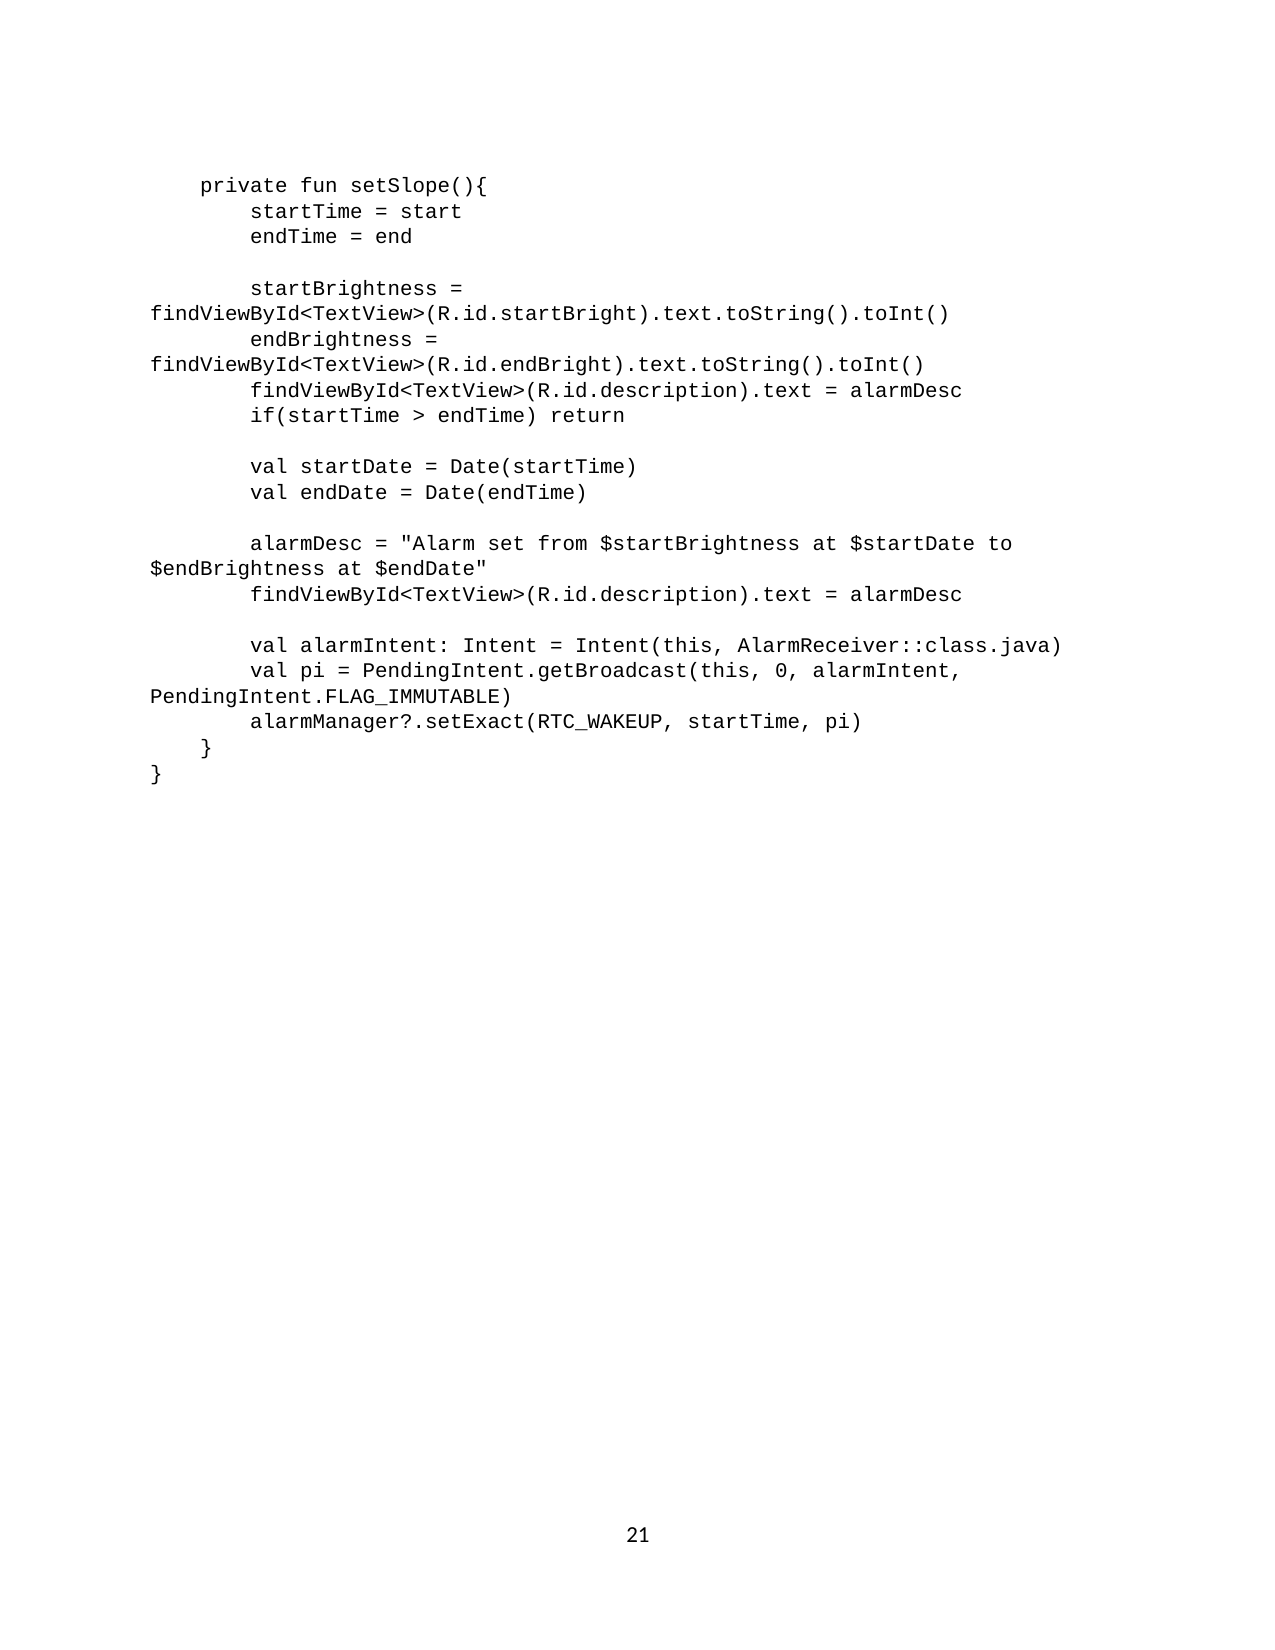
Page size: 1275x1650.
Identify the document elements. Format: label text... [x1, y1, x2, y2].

text if(startTime > endTime) return [150, 405, 1125, 429]
text val alarmIntent: Intent = Intent(this, AlarmReceiver::class.java) [150, 635, 1125, 658]
text findViewById<TextView>(R.id.description).text = alarmDesc [150, 584, 1125, 607]
text val endDate = Date(endTime) [150, 482, 1125, 505]
text } [150, 737, 1125, 761]
text startBrightness = findViewById<TextView>(R.id.startBright).text.toString().toInt() [150, 278, 1125, 327]
text alarmDesc = "Alarm set from $startBrightness at $startDate to $endBrightness at $endDate" [150, 533, 1125, 582]
text val startDate = Date(startTime) [150, 456, 1125, 480]
text private fun setSlope(){ [150, 176, 1125, 199]
text endTime = end [150, 227, 1125, 250]
text } [150, 762, 1125, 786]
text findViewById<TextView>(R.id.description).text = alarmDesc [150, 380, 1125, 403]
text alarmManager?.setExact(RTC_WAKEUP, startTime, pi) [150, 711, 1125, 735]
text startTime = start [150, 201, 1125, 225]
text endBrightness = findViewById<TextView>(R.id.endBright).text.toString().toInt() [150, 329, 1125, 378]
text val pi = PendingIntent.getBroadcast(this, 0, alarmIntent, PendingIntent.FLAG_IMMUTABLE) [150, 660, 1125, 709]
